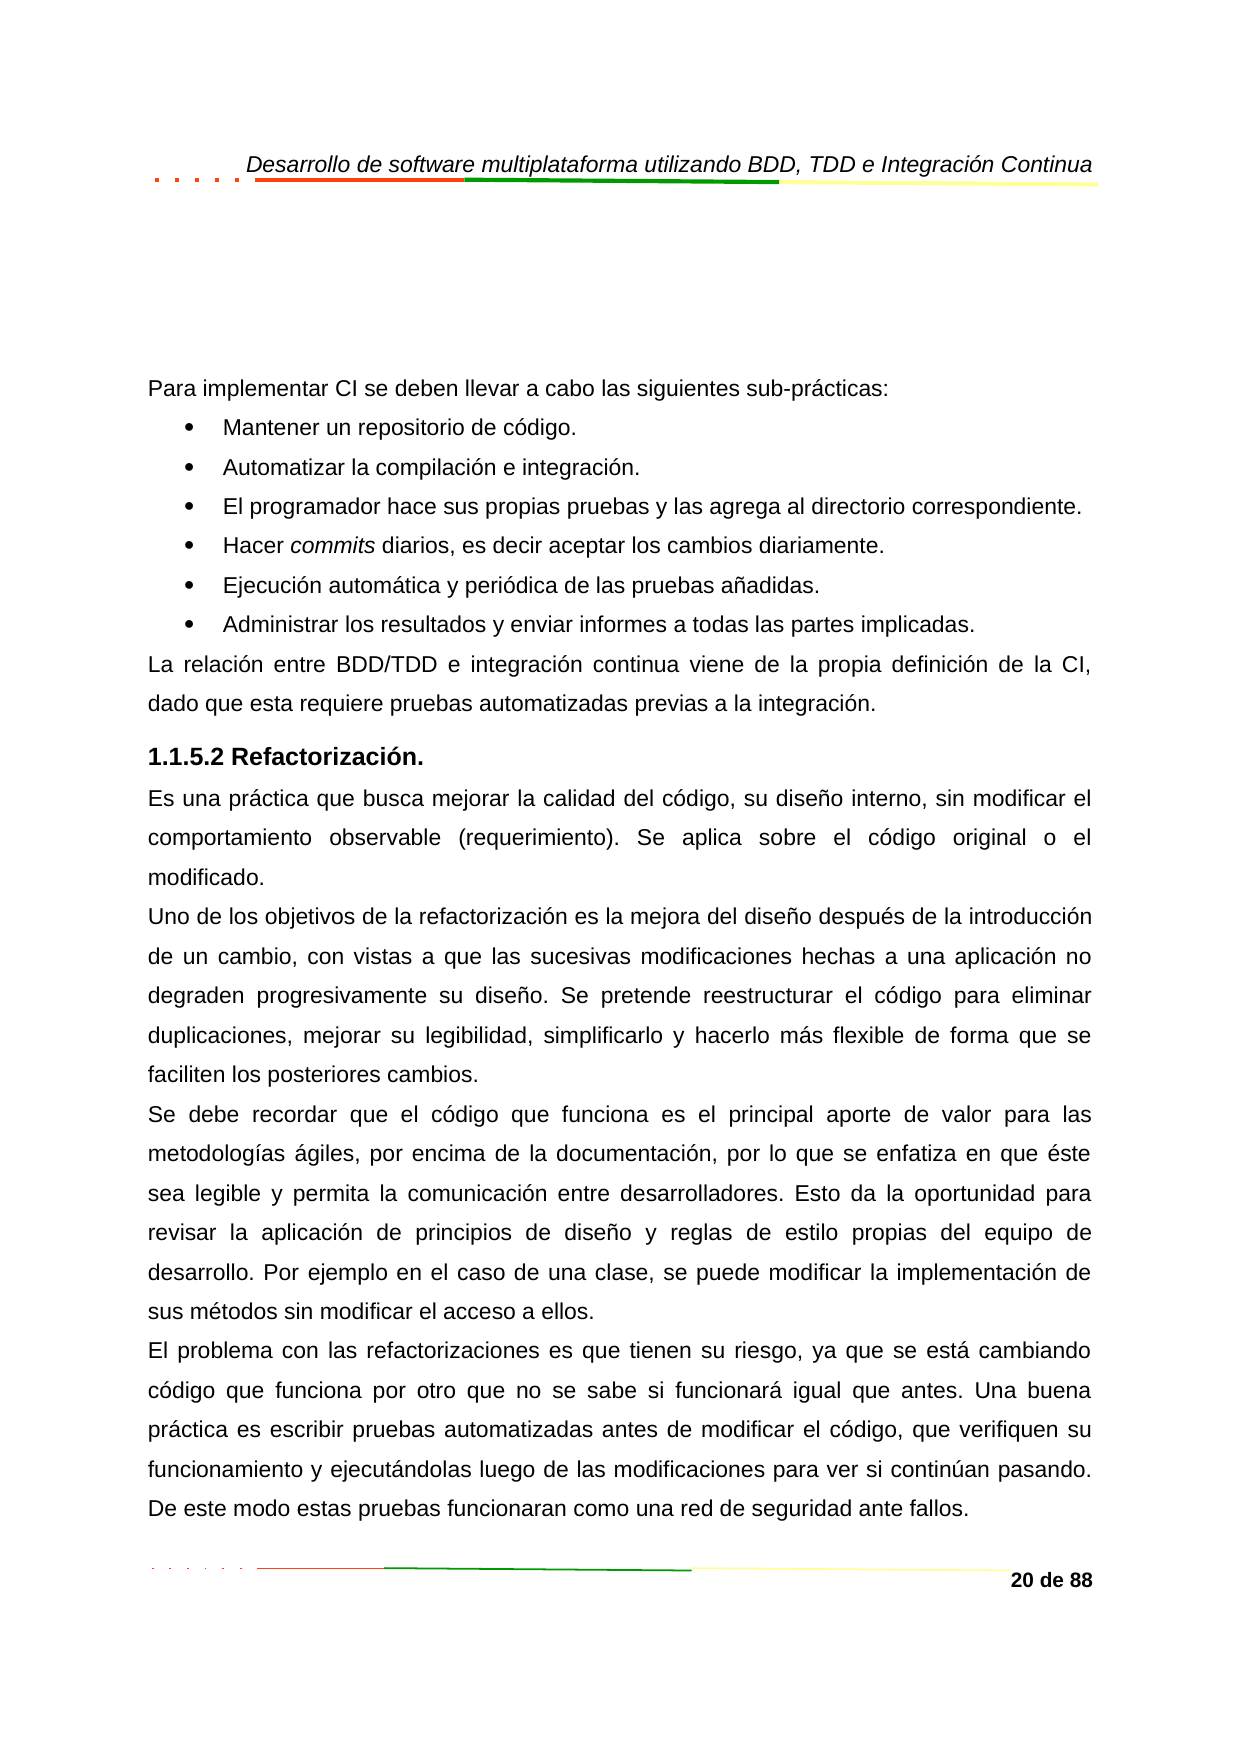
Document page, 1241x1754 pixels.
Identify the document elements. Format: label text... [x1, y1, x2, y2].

list Mantener un repositorio de código. [185, 414, 1093, 440]
text Se debe recordar que el código que funciona es el principal aporte de valor para las metodologías ágiles, por encima de la documentación, por lo que se enfatiza en que éste sea legible y permita la comunicación entre desarrolladores. Esto da la oportunidad para revisar la aplicación de principios de diseño y reglas de estilo propias del equipo de desarrollo. Por ejemplo en el caso de una clase, se puede modificar la implementación de sus métodos sin modificar el acceso a ellos. [148, 1101, 1093, 1324]
text Para implementar CI se deben llevar a cabo las siguientes sub-prácticas: [148, 374, 1093, 401]
list Hacer commits diarios, es decir aceptar los cambios diariamente. [185, 532, 1093, 559]
text 1.1.5.2 Refactorización. [148, 742, 1093, 770]
text Uno de los objetivos de la refactorización es la mejora del diseño después de la introducción de un cambio, con vistas a que las sucesivas modificaciones hechas a una aplicación no degraden progresivamente su diseño. Se pretende reestructurar el código para eliminar duplicaciones, mejorar su legibilidad, simplificarlo y hacerlo más flexible de forma que se faciliten los posteriores cambios. [148, 903, 1093, 1087]
list Administrar los resultados y enviar informes a todas las partes implicadas. [185, 611, 1093, 638]
text Es una práctica que busca mejorar la calidad del código, su diseño interno, sin modificar el comportamiento observable (requerimiento). Se aplica sobre el código original o el modificado. [148, 785, 1093, 890]
list El programador hace sus propias pruebas y las agrega al directorio correspondiente. [185, 493, 1093, 519]
text La relación entre BDD/TDD e integración continua viene de la propia definición de la CI, dado que esta requiere pruebas automatizadas previas a la integración. [148, 651, 1093, 717]
list Automatizar la compilación e integración. [185, 453, 1093, 480]
list Ejecución automática y periódica de las pruebas añadidas. [185, 572, 1093, 598]
text El problema con las refactorizaciones es que tienen su riesgo, ya que se está cambiando código que funciona por otro que no se sabe si funcionará igual que antes. Una buena práctica es escribir pruebas automatizadas antes de modificar el código, que verifiquen su funcionamiento y ejecutándolas luego de las modificaciones para ver si continúan pasando. De este modo estas pruebas funcionaran como una red de seguridad ante fallos. [148, 1337, 1093, 1522]
